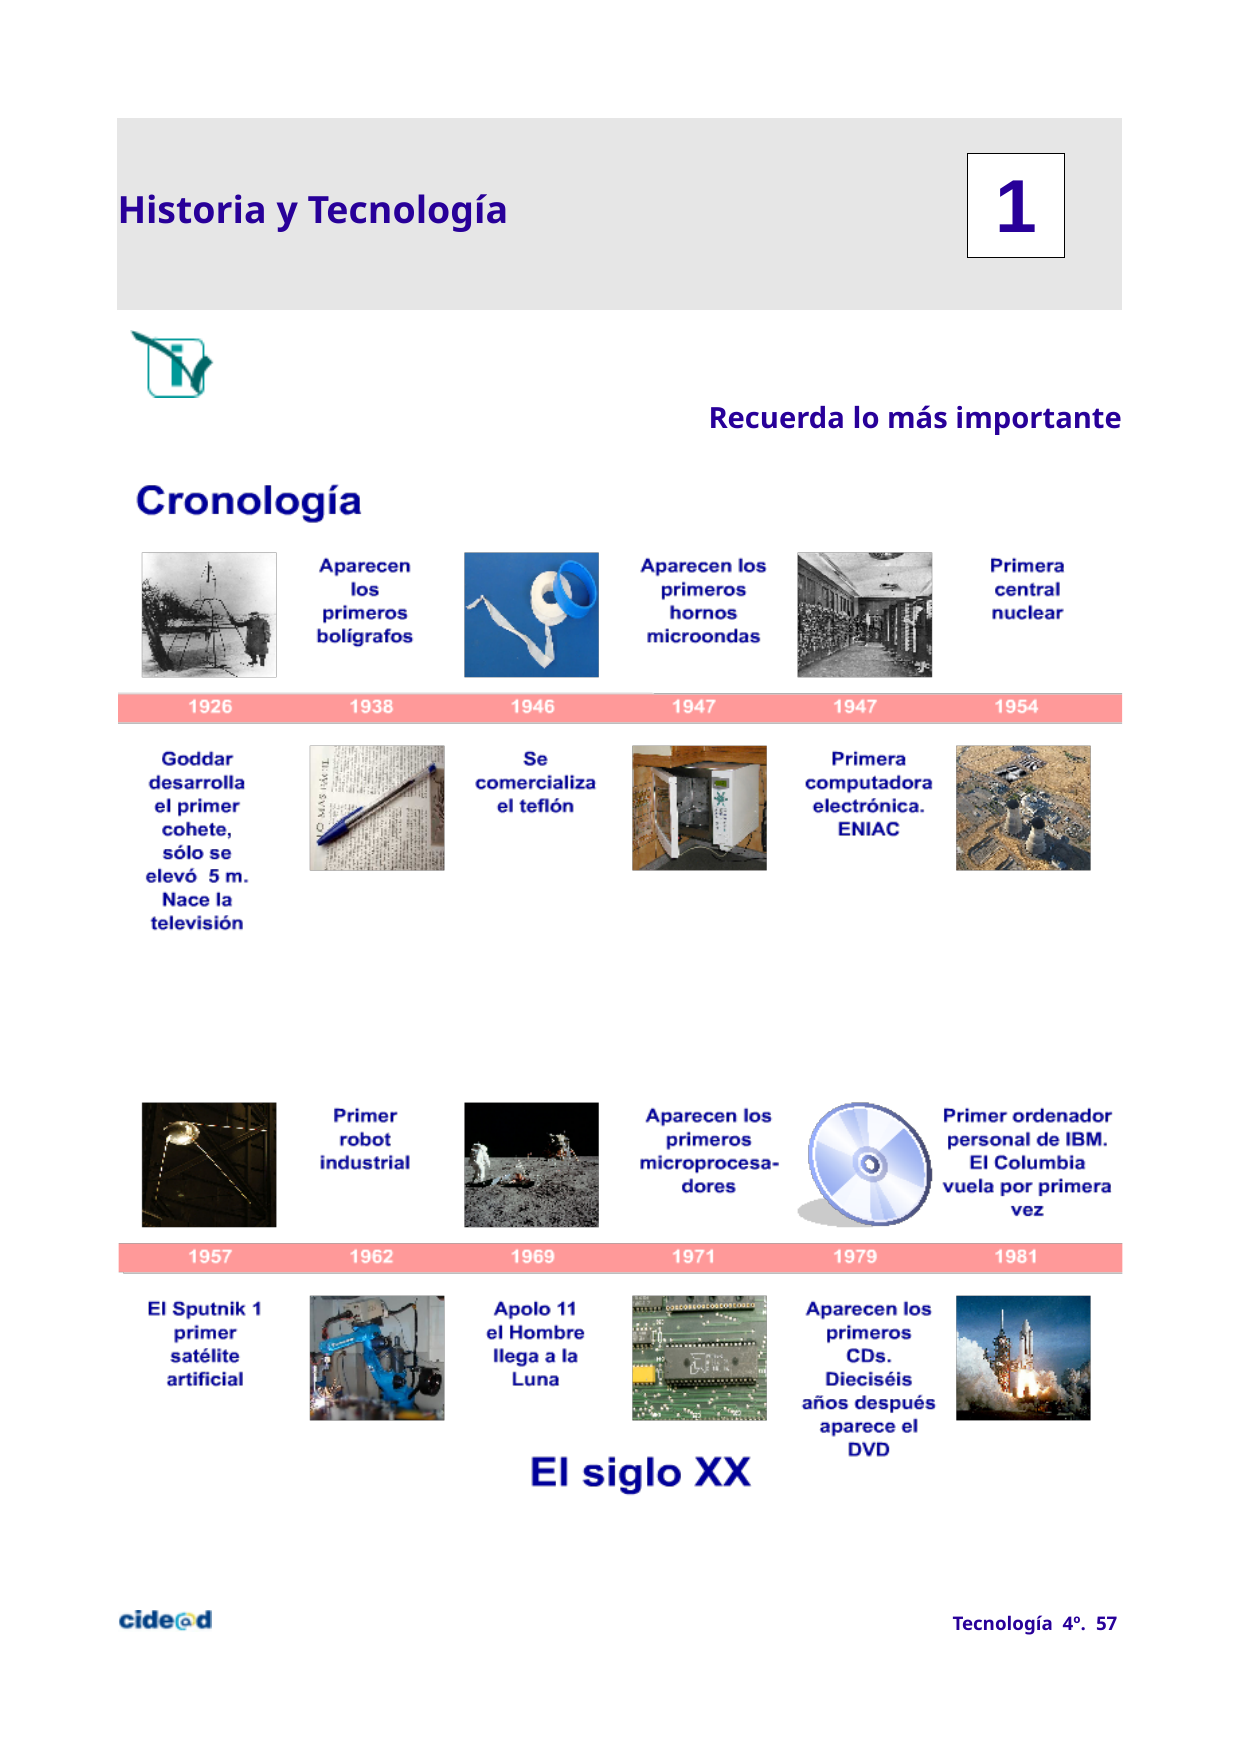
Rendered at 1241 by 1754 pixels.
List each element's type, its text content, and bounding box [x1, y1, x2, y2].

picture [129, 330, 215, 398]
picture [118, 1004, 1123, 1509]
text Recuerda lo más importante [118, 310, 1122, 437]
picture [118, 453, 1123, 959]
table_header Historia y Tecnología [117, 118, 1122, 310]
picture [118, 1610, 212, 1632]
